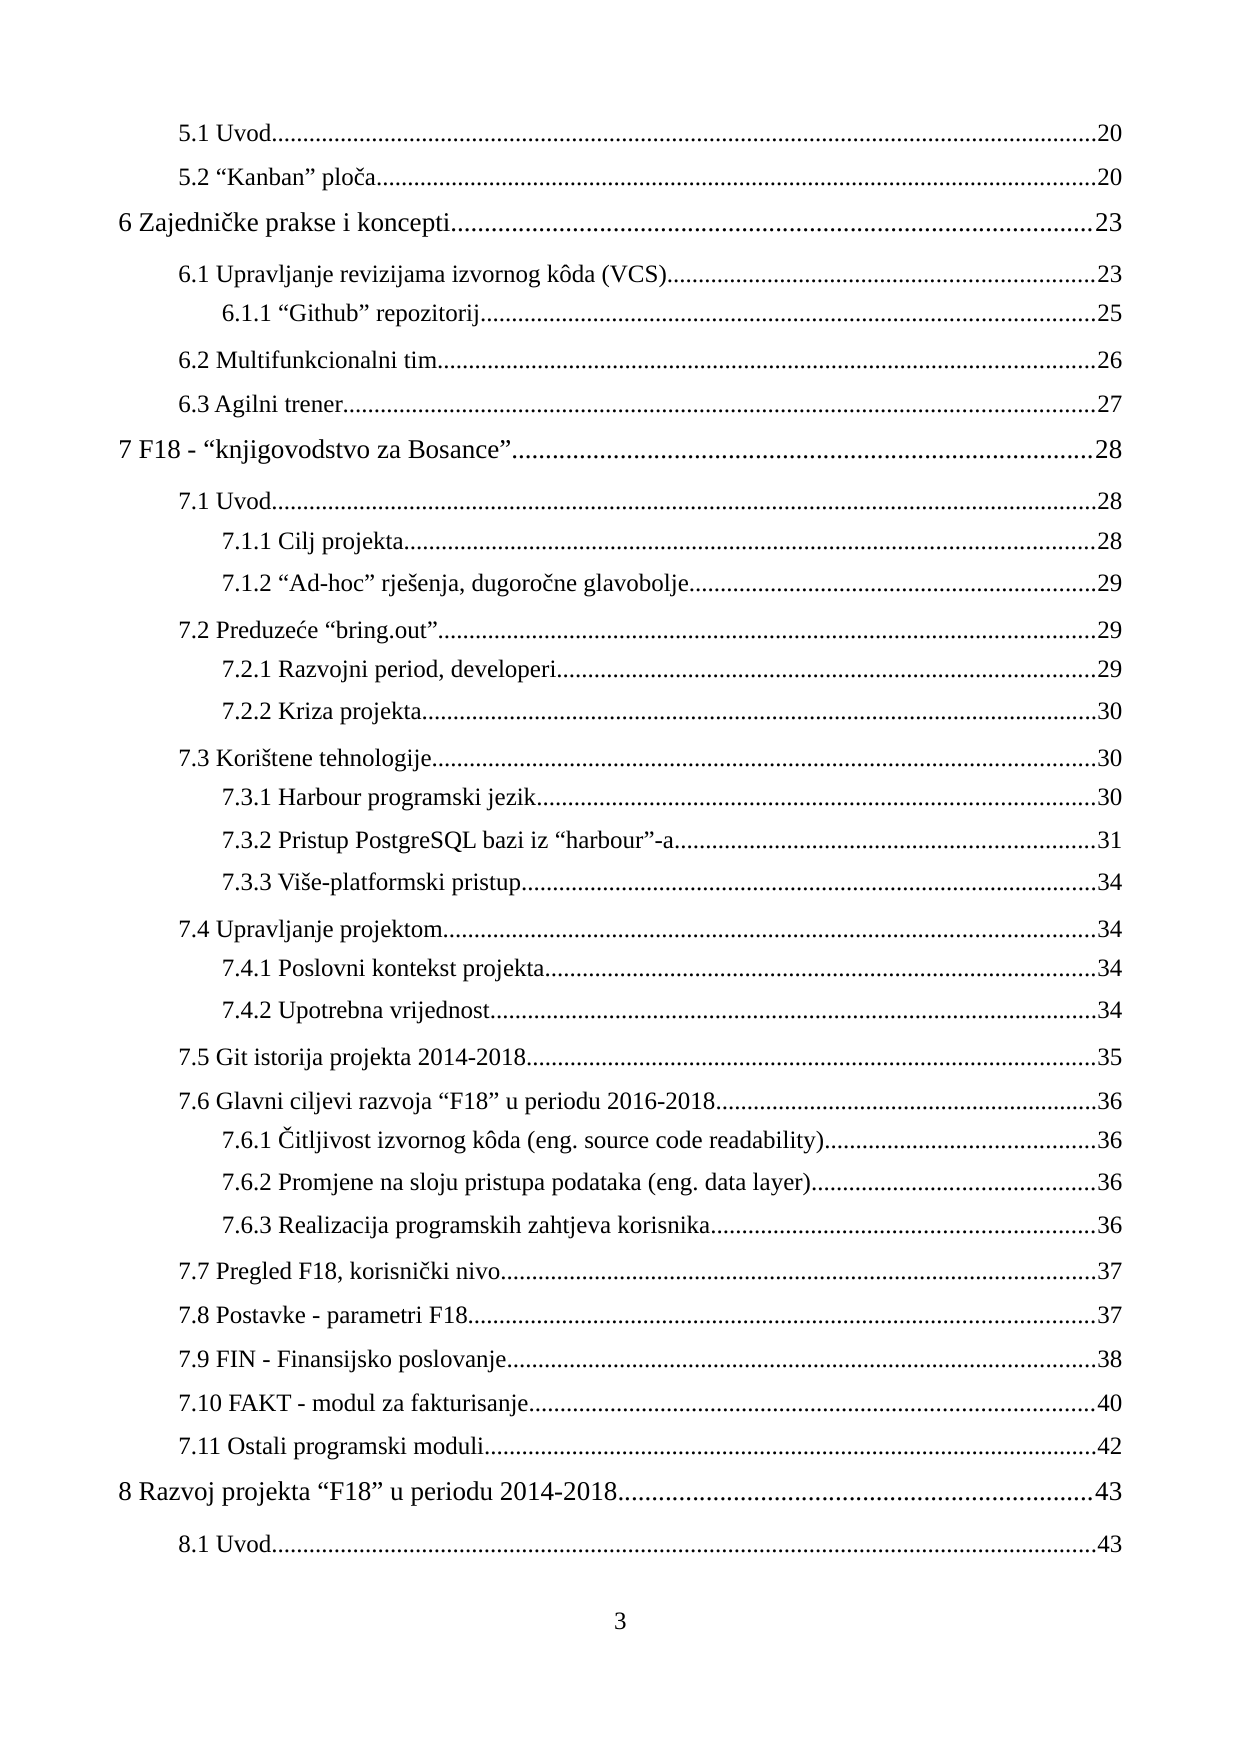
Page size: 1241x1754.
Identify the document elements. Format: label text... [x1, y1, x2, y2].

subtitle 5.2 “Kanban” ploča 20 [178, 162, 1122, 191]
text 7.2.2 Kriza projekta 30 [222, 696, 1122, 725]
subtitle 6.2 Multifunkcionalni tim 26 [178, 345, 1122, 374]
text 7.2.1 Razvojni period, developeri 29 [222, 654, 1122, 683]
text 7.1.1 Cilj projekta 28 [222, 526, 1122, 554]
subtitle 7.6 Glavni ciljevi razvoja “F18” u periodu 2016-2018 36 [178, 1086, 1122, 1114]
text 7.1.2 “Ad-hoc” rješenja, dugoročne glavobolje 29 [222, 568, 1122, 597]
subtitle 7 F18 - “knjigovodstvo za Bosance” 28 [118, 433, 1122, 464]
text 7.6.3 Realizacija programskih zahtjeva korisnika 36 [222, 1210, 1122, 1238]
text 7.6.2 Promjene na sloju pristupa podataka (eng. data layer) 36 [222, 1167, 1122, 1196]
subtitle 6.1 Upravljanje revizijama izvornog kôda (VCS) 23 [178, 259, 1122, 288]
subtitle 6.3 Agilni trener 27 [178, 389, 1122, 418]
subtitle 7.8 Postavke - parametri F18 37 [178, 1300, 1122, 1329]
subtitle 7.5 Git istorija projekta 2014-2018 35 [178, 1042, 1122, 1071]
text 7.4.1 Poslovni kontekst projekta 34 [222, 953, 1122, 982]
subtitle 7.2 Preduzeće “bring.out” 29 [178, 615, 1122, 643]
text 7.3.3 Više-platformski pristup 34 [222, 867, 1122, 896]
text 7.4.2 Upotrebna vrijednost 34 [222, 995, 1122, 1024]
subtitle 7.4 Upravljanje projektom 34 [178, 914, 1122, 942]
subtitle 7.7 Pregled F18, korisnički nivo 37 [178, 1256, 1122, 1285]
subtitle 7.10 FAKT - modul za fakturisanje 40 [178, 1388, 1122, 1416]
subtitle 7.11 Ostali programski moduli 42 [178, 1431, 1122, 1460]
text 7.3.1 Harbour programski jezik 30 [222, 782, 1122, 811]
subtitle 6 Zajedničke prakse i koncepti 23 [118, 206, 1122, 237]
subtitle 7.3 Korištene tehnologije 30 [178, 743, 1122, 772]
subtitle 8.1 Uvod 43 [178, 1529, 1122, 1558]
subtitle 7.9 FIN - Finansijsko poslovanje 38 [178, 1344, 1122, 1373]
subtitle 8 Razvoj projekta “F18” u periodu 2014-2018 43 [118, 1475, 1122, 1506]
text 7.3.2 Pristup PostgreSQL bazi iz “harbour”-a 31 [222, 825, 1122, 853]
subtitle 5.1 Uvod 20 [178, 118, 1122, 147]
subtitle 7.1 Uvod 28 [178, 486, 1122, 515]
text 7.6.1 Čitljivost izvornog kôda (eng. source code readability) 36 [222, 1125, 1122, 1154]
text 6.1.1 “Github” repozitorij 25 [222, 298, 1122, 327]
